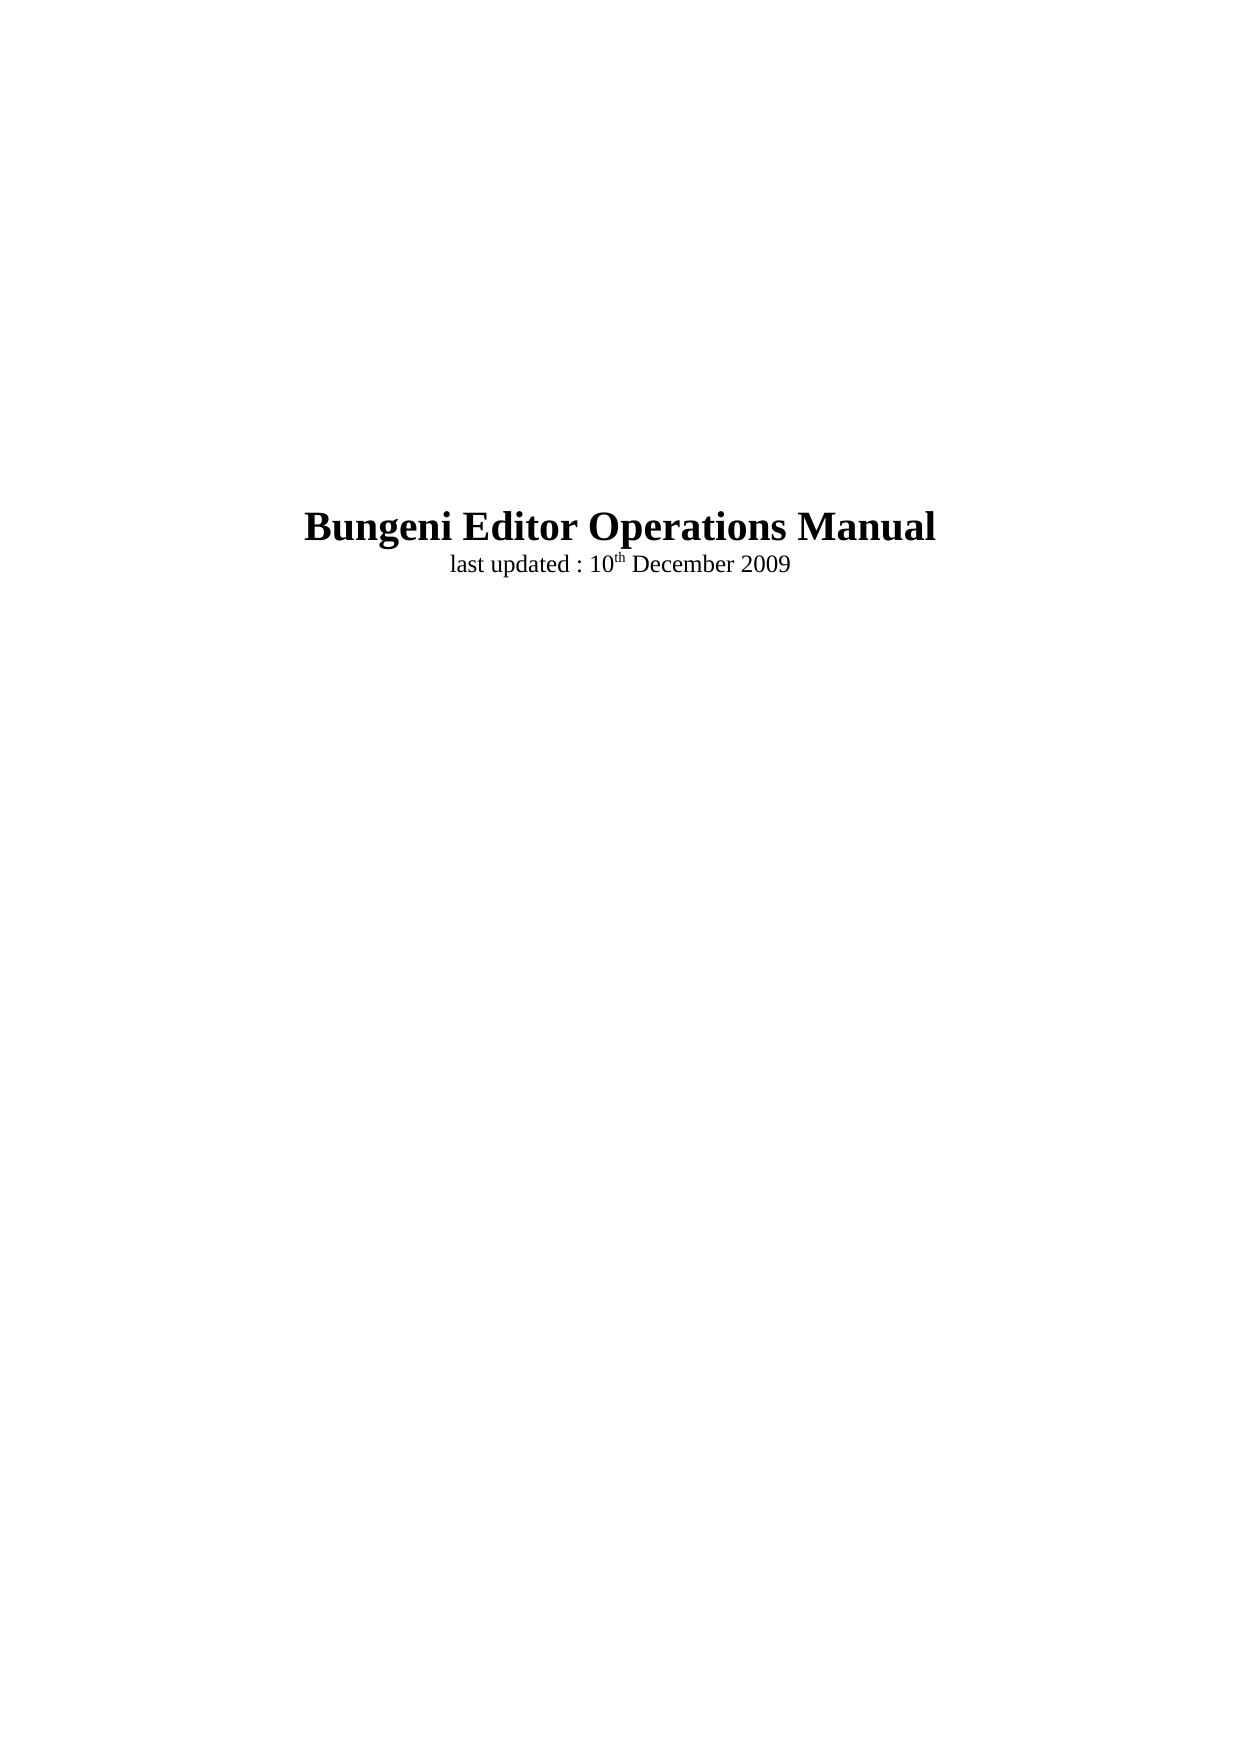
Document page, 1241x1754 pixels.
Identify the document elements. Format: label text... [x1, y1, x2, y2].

text last updated : 10th December 2009 [118, 549, 1122, 578]
text Bungeni Editor Operations Manual [118, 501, 1122, 549]
